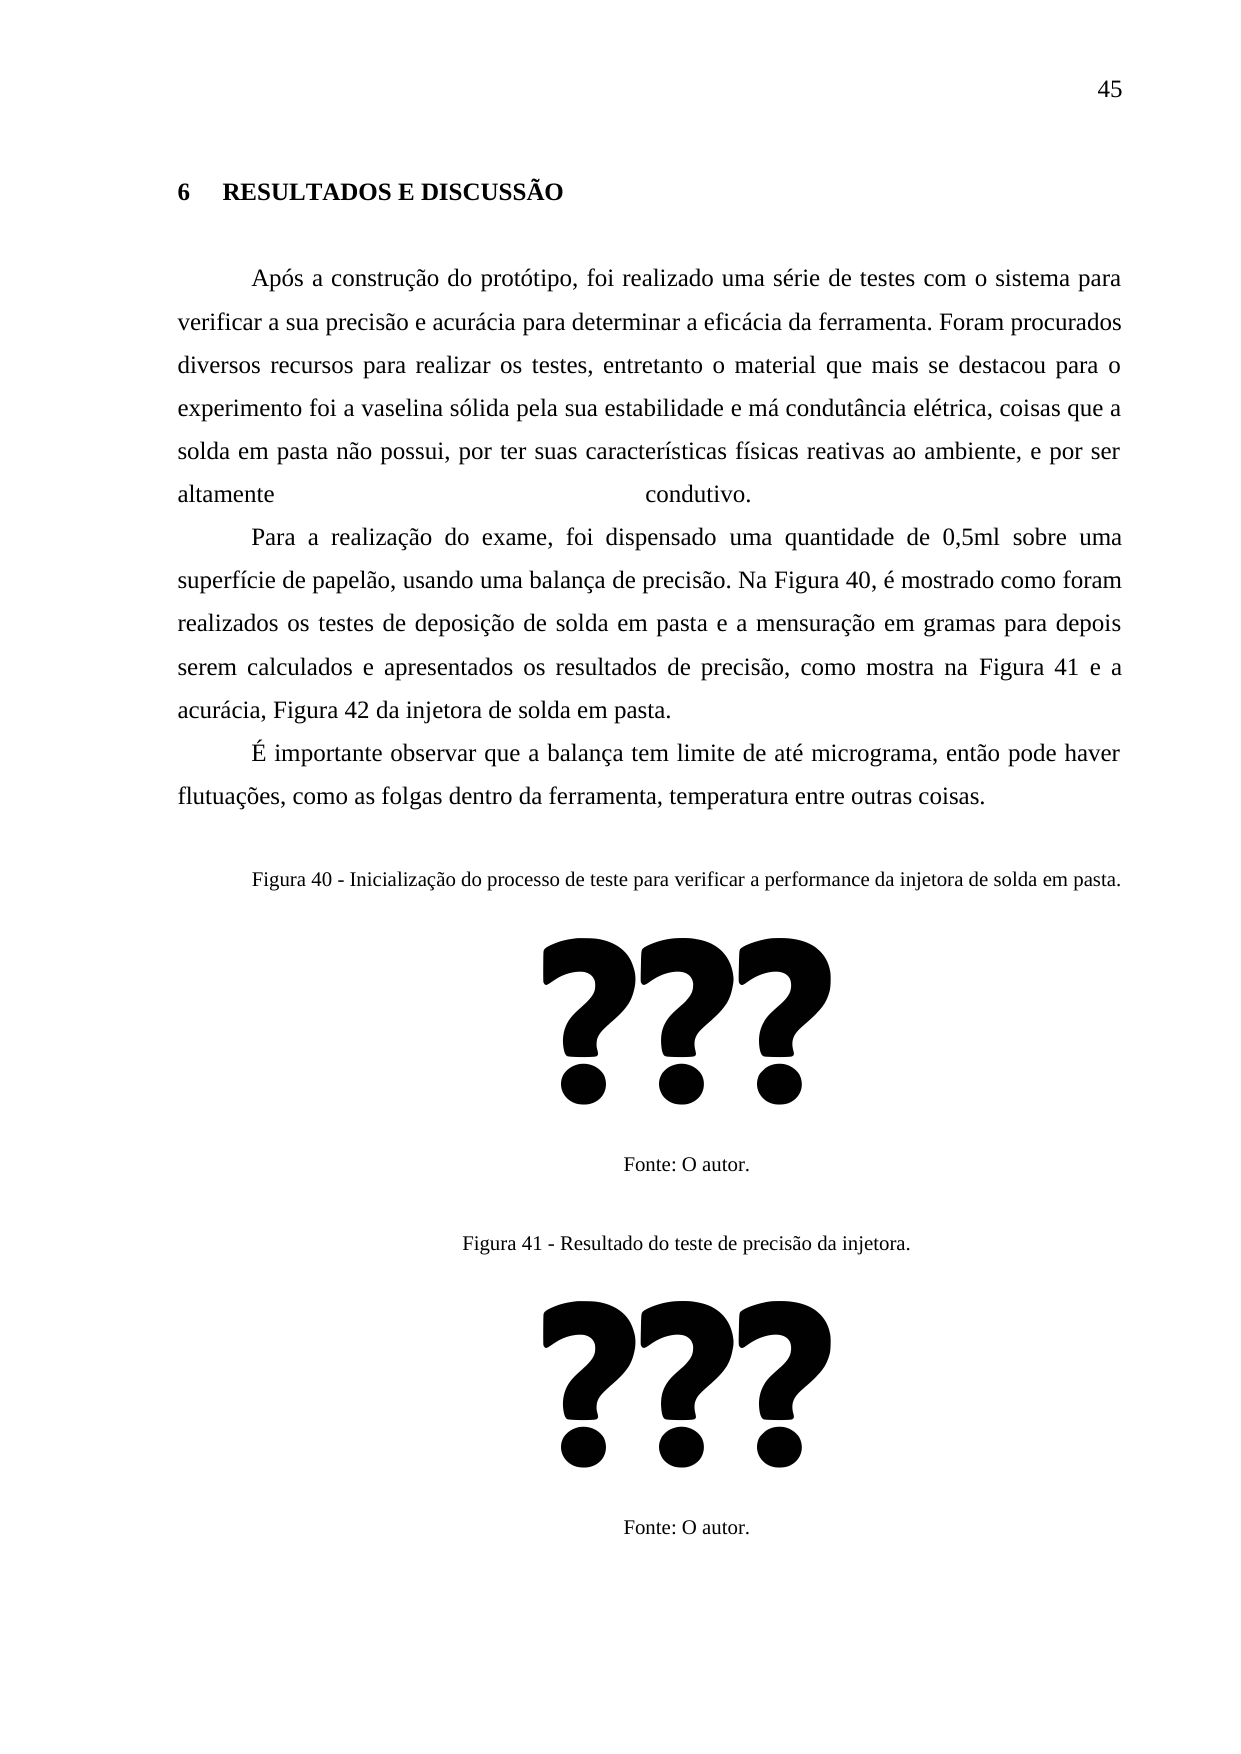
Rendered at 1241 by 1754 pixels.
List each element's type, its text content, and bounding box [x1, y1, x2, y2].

text Após a construção do protótipo, foi realizado uma série de testes com o sistema para verificar a sua precisão e acurácia para determinar a eficácia da ferramenta. Foram procurados diversos recursos para realizar os testes, entretanto o material que mais se destacou para o experimento foi a vaselina sólida pela sua estabilidade e má condutância elétrica, coisas que a solda em pasta não possui, por ter suas características físicas reativas ao ambiente, e por ser altamente condutivo. Para a realização do exame, foi dispensado uma quantidade de 0,5ml sobre uma superfície de papelão, usando uma balança de precisão. Na Figura 40, é mostrado como foram realizados os testes de deposição de solda em pasta e a mensuração em gramas para depois serem calculados e apresentados os resultados de precisão, como mostra na Figura 41 e a acurácia, Figura 42 da injetora de solda em pasta. [177, 263, 1122, 723]
text Figura 40 - Inicialização do processo de teste para verificar a performance da injetora de solda em pasta. [177, 867, 1122, 891]
text Fonte: O autor. [177, 1515, 1122, 1539]
subtitle RESULTADOS e discussão [177, 177, 1122, 206]
text É importante observar que a balança tem limite de até micrograma, então pode haver flutuações, como as folgas dentro da ferramenta, temperatura entre outras coisas. [177, 738, 1122, 810]
text Fonte: O autor. [177, 1151, 1122, 1176]
picture [480, 903, 894, 1140]
text Figura 41 - Resultado do teste de precisão da injetora. [177, 1231, 1122, 1255]
picture [480, 1266, 894, 1503]
